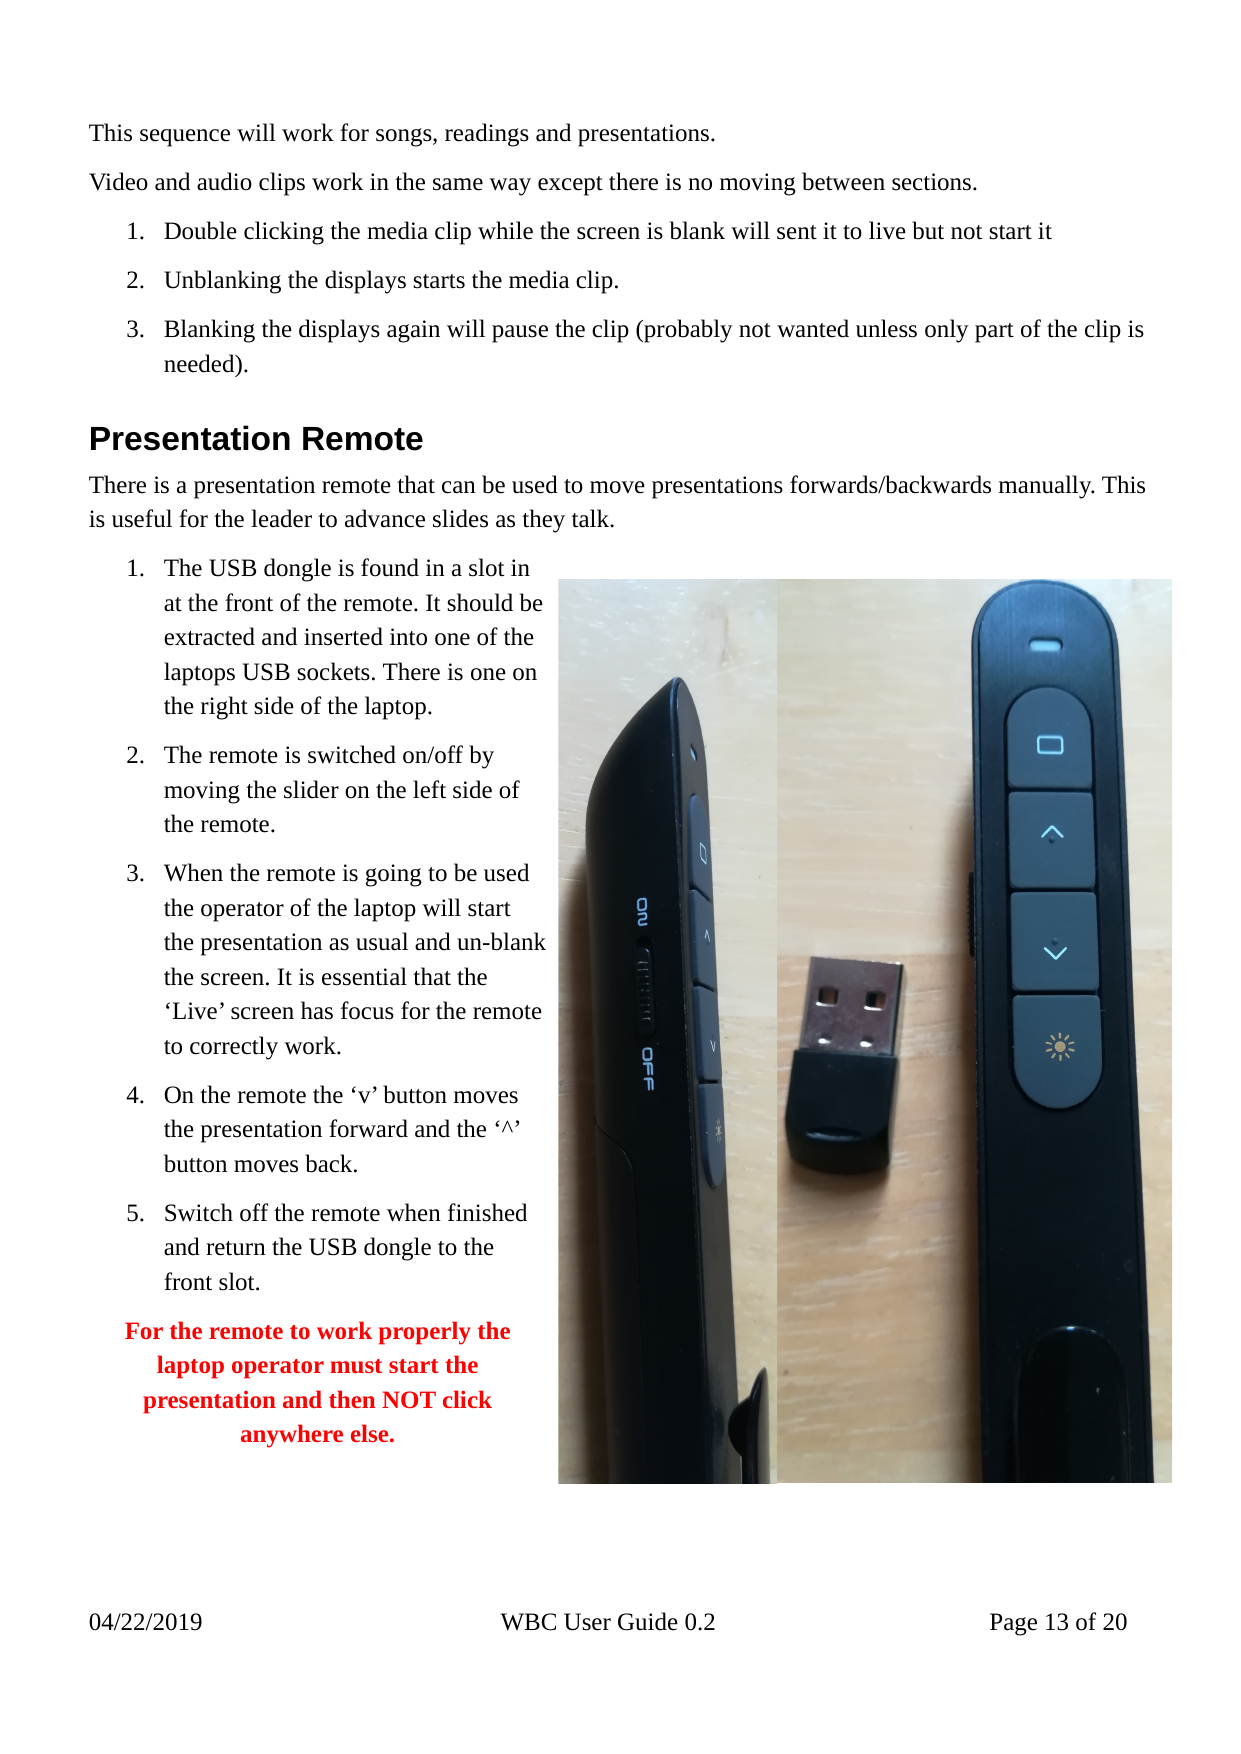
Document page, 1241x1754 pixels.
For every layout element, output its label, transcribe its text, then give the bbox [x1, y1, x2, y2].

picture [770, 579, 1025, 1483]
list [1025, 1080, 1152, 1178]
text Video and audio clips work in the same way except there is no moving between sections. [88, 167, 1152, 196]
text For the remote to work properly the laptop operator must start the presentation and then NOT click anywhere else. [88, 1316, 663, 1448]
list When the remote is going to be used the operator of the laptop will start the presentation as usual and un-blank the screen. It is essential that the ‘Live’ screen has focus for the remote to correctly work. [126, 858, 663, 1059]
list [1025, 740, 1152, 838]
list The USB dongle is found in a slot in at the front of the remote. It should be extracted and inserted into one of the laptops USB sockets. There is one on the right side of the laptop. [126, 553, 1152, 720]
list [739, 858, 770, 1059]
list [739, 1080, 770, 1178]
text This sequence will work for songs, readings and presentations. [88, 118, 1152, 147]
list [1025, 858, 1152, 1059]
list [739, 1198, 770, 1296]
list On the remote the ‘v’ button moves the presentation forward and the ‘^’ button moves back. [126, 1080, 663, 1178]
list Double clicking the media clip while the screen is blank will sent it to live but not start it [126, 216, 1152, 245]
list Blanking the displays again will pause the clip (probably not wanted unless only part of the clip is needed). [126, 314, 1152, 378]
subtitle Presentation Remote [88, 419, 1152, 457]
list Switch off the remote when finished and return the USB dongle to the front slot. [126, 1198, 663, 1296]
text There is a presentation remote that can be used to move presentations forwards/backwards manually. This is useful for the leader to advance slides as they talk. [88, 470, 1152, 533]
picture [663, 579, 739, 1484]
list [739, 740, 770, 838]
text [1025, 1316, 1152, 1448]
text [739, 1316, 770, 1448]
list [1025, 1198, 1152, 1296]
list The remote is switched on/off by moving the slider on the left side of the remote. [126, 740, 663, 838]
list Unblanking the displays starts the media clip. [126, 265, 1152, 294]
